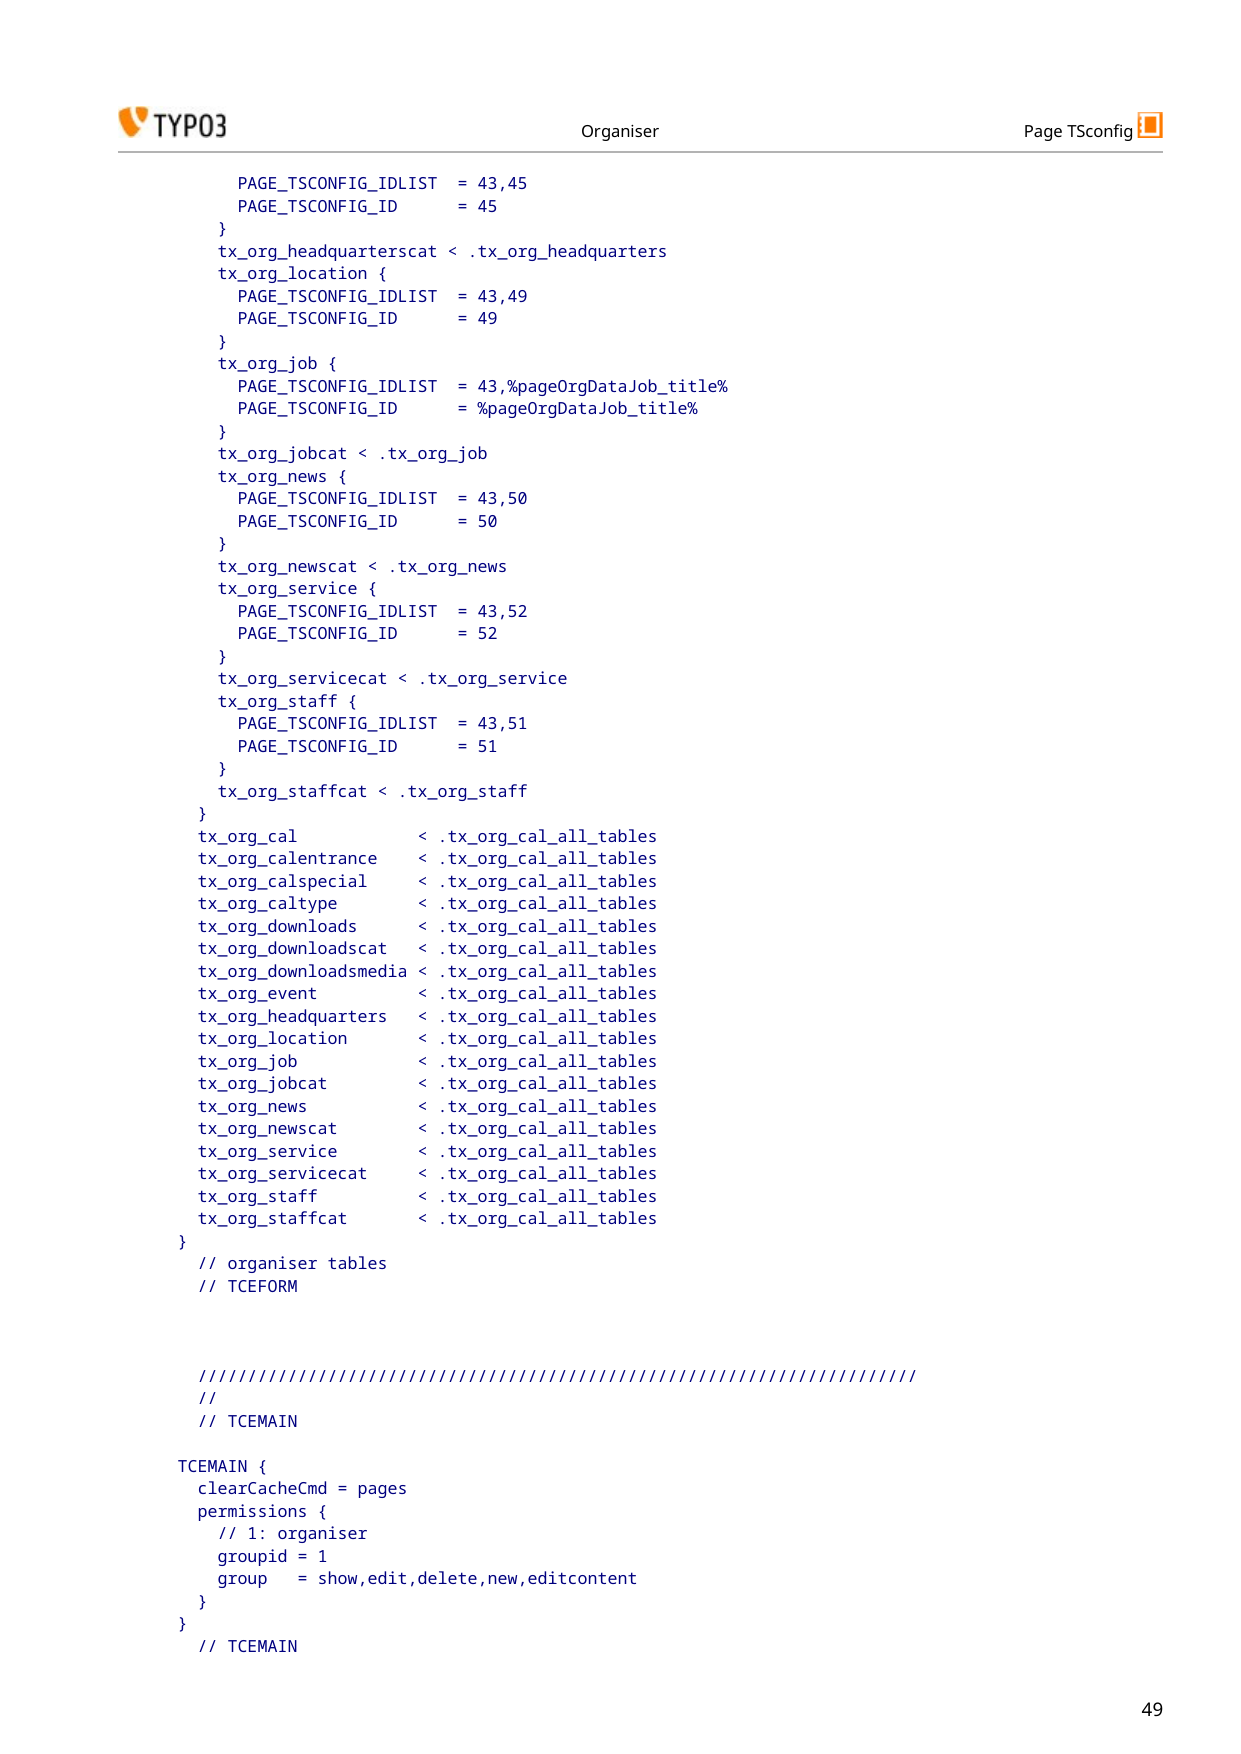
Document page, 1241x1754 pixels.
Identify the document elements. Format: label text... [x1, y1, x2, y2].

text tx_org_news { [177, 465, 1163, 487]
text tx_org_jobcat < .tx_org_job [177, 442, 1163, 465]
text tx_org_newscat < .tx_org_news [177, 555, 1163, 577]
text PAGE_TSCONFIG_ID = 49 [177, 307, 1163, 330]
text PAGE_TSCONFIG_IDLIST = 43,%pageOrgDataJob_title% [177, 375, 1163, 397]
text } [177, 330, 1163, 352]
text group = show,edit,delete,new,editcontent [177, 1567, 1163, 1590]
text tx_org_servicecat < .tx_org_service [177, 667, 1163, 690]
text PAGE_TSCONFIG_IDLIST = 43,51 [177, 712, 1163, 735]
text tx_org_downloadscat < .tx_org_cal_all_tables [177, 937, 1163, 960]
text tx_org_job < .tx_org_cal_all_tables [177, 1050, 1163, 1072]
picture [118, 106, 227, 138]
text PAGE_TSCONFIG_ID = 51 [177, 735, 1163, 757]
text } [177, 1230, 1163, 1252]
text tx_org_caltype < .tx_org_cal_all_tables [177, 892, 1163, 915]
text PAGE_TSCONFIG_IDLIST = 43,52 [177, 600, 1163, 622]
text tx_org_calentrance < .tx_org_cal_all_tables [177, 847, 1163, 870]
text } [177, 532, 1163, 555]
text } [177, 802, 1163, 825]
text PAGE_TSCONFIG_ID = %pageOrgDataJob_title% [177, 397, 1163, 420]
text } [177, 420, 1163, 442]
text clearCacheCmd = pages [177, 1477, 1163, 1500]
text PAGE_TSCONFIG_IDLIST = 43,50 [177, 487, 1163, 510]
text tx_org_staff { [177, 690, 1163, 712]
text tx_org_newscat < .tx_org_cal_all_tables [177, 1117, 1163, 1140]
text tx_org_headquarters < .tx_org_cal_all_tables [177, 1005, 1163, 1027]
text // TCEMAIN [177, 1410, 1163, 1432]
text tx_org_location { [177, 262, 1163, 285]
picture [1137, 112, 1163, 138]
text // TCEMAIN [177, 1635, 1163, 1657]
text tx_org_staff < .tx_org_cal_all_tables [177, 1185, 1163, 1207]
text tx_org_service < .tx_org_cal_all_tables [177, 1140, 1163, 1162]
text tx_org_calspecial < .tx_org_cal_all_tables [177, 870, 1163, 892]
text permissions { [177, 1500, 1163, 1522]
text // organiser tables [177, 1252, 1163, 1275]
text tx_org_downloadsmedia < .tx_org_cal_all_tables [177, 960, 1163, 982]
text tx_org_headquarterscat < .tx_org_headquarters [177, 240, 1163, 262]
text PAGE_TSCONFIG_IDLIST = 43,49 [177, 285, 1163, 307]
text } [177, 645, 1163, 667]
text tx_org_event < .tx_org_cal_all_tables [177, 982, 1163, 1005]
text } [177, 217, 1163, 240]
text } [177, 1590, 1163, 1612]
text } [177, 1612, 1163, 1635]
text TCEMAIN { [177, 1455, 1163, 1477]
text tx_org_news < .tx_org_cal_all_tables [177, 1095, 1163, 1117]
text //////////////////////////////////////////////////////////////////////// [177, 1365, 1163, 1387]
text PAGE_TSCONFIG_ID = 45 [177, 195, 1163, 217]
text tx_org_service { [177, 577, 1163, 600]
text // [177, 1387, 1163, 1410]
text tx_org_staffcat < .tx_org_staff [177, 780, 1163, 802]
text // 1: organiser [177, 1522, 1163, 1545]
text PAGE_TSCONFIG_ID = 50 [177, 510, 1163, 532]
text tx_org_location < .tx_org_cal_all_tables [177, 1027, 1163, 1050]
text // TCEFORM [177, 1275, 1163, 1297]
text PAGE_TSCONFIG_IDLIST = 43,45 [177, 172, 1163, 195]
text tx_org_cal < .tx_org_cal_all_tables [177, 825, 1163, 847]
text groupid = 1 [177, 1545, 1163, 1567]
text } [177, 757, 1163, 780]
text tx_org_staffcat < .tx_org_cal_all_tables [177, 1207, 1163, 1230]
text tx_org_servicecat < .tx_org_cal_all_tables [177, 1162, 1163, 1185]
text tx_org_job { [177, 352, 1163, 375]
text PAGE_TSCONFIG_ID = 52 [177, 622, 1163, 645]
text tx_org_jobcat < .tx_org_cal_all_tables [177, 1072, 1163, 1095]
text tx_org_downloads < .tx_org_cal_all_tables [177, 915, 1163, 937]
